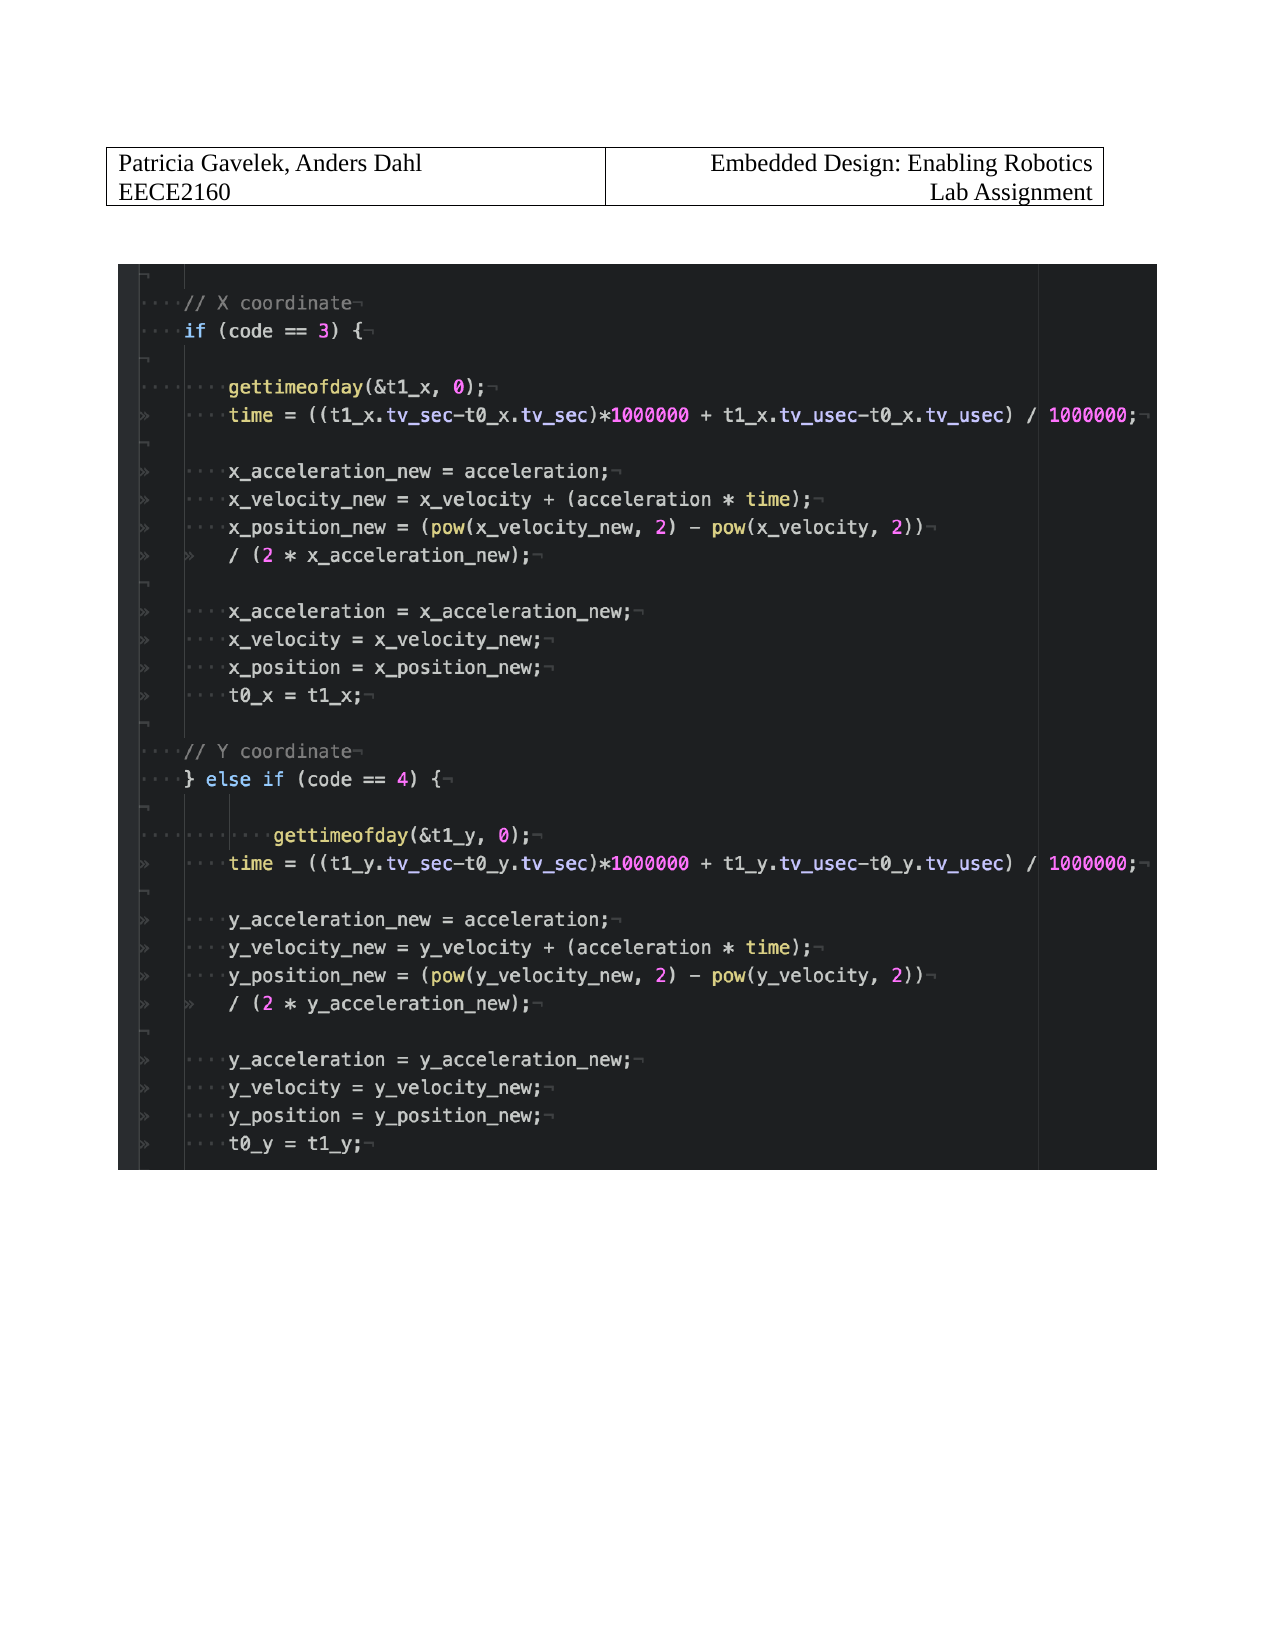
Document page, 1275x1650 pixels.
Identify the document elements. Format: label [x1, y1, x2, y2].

picture [118, 264, 1157, 1170]
